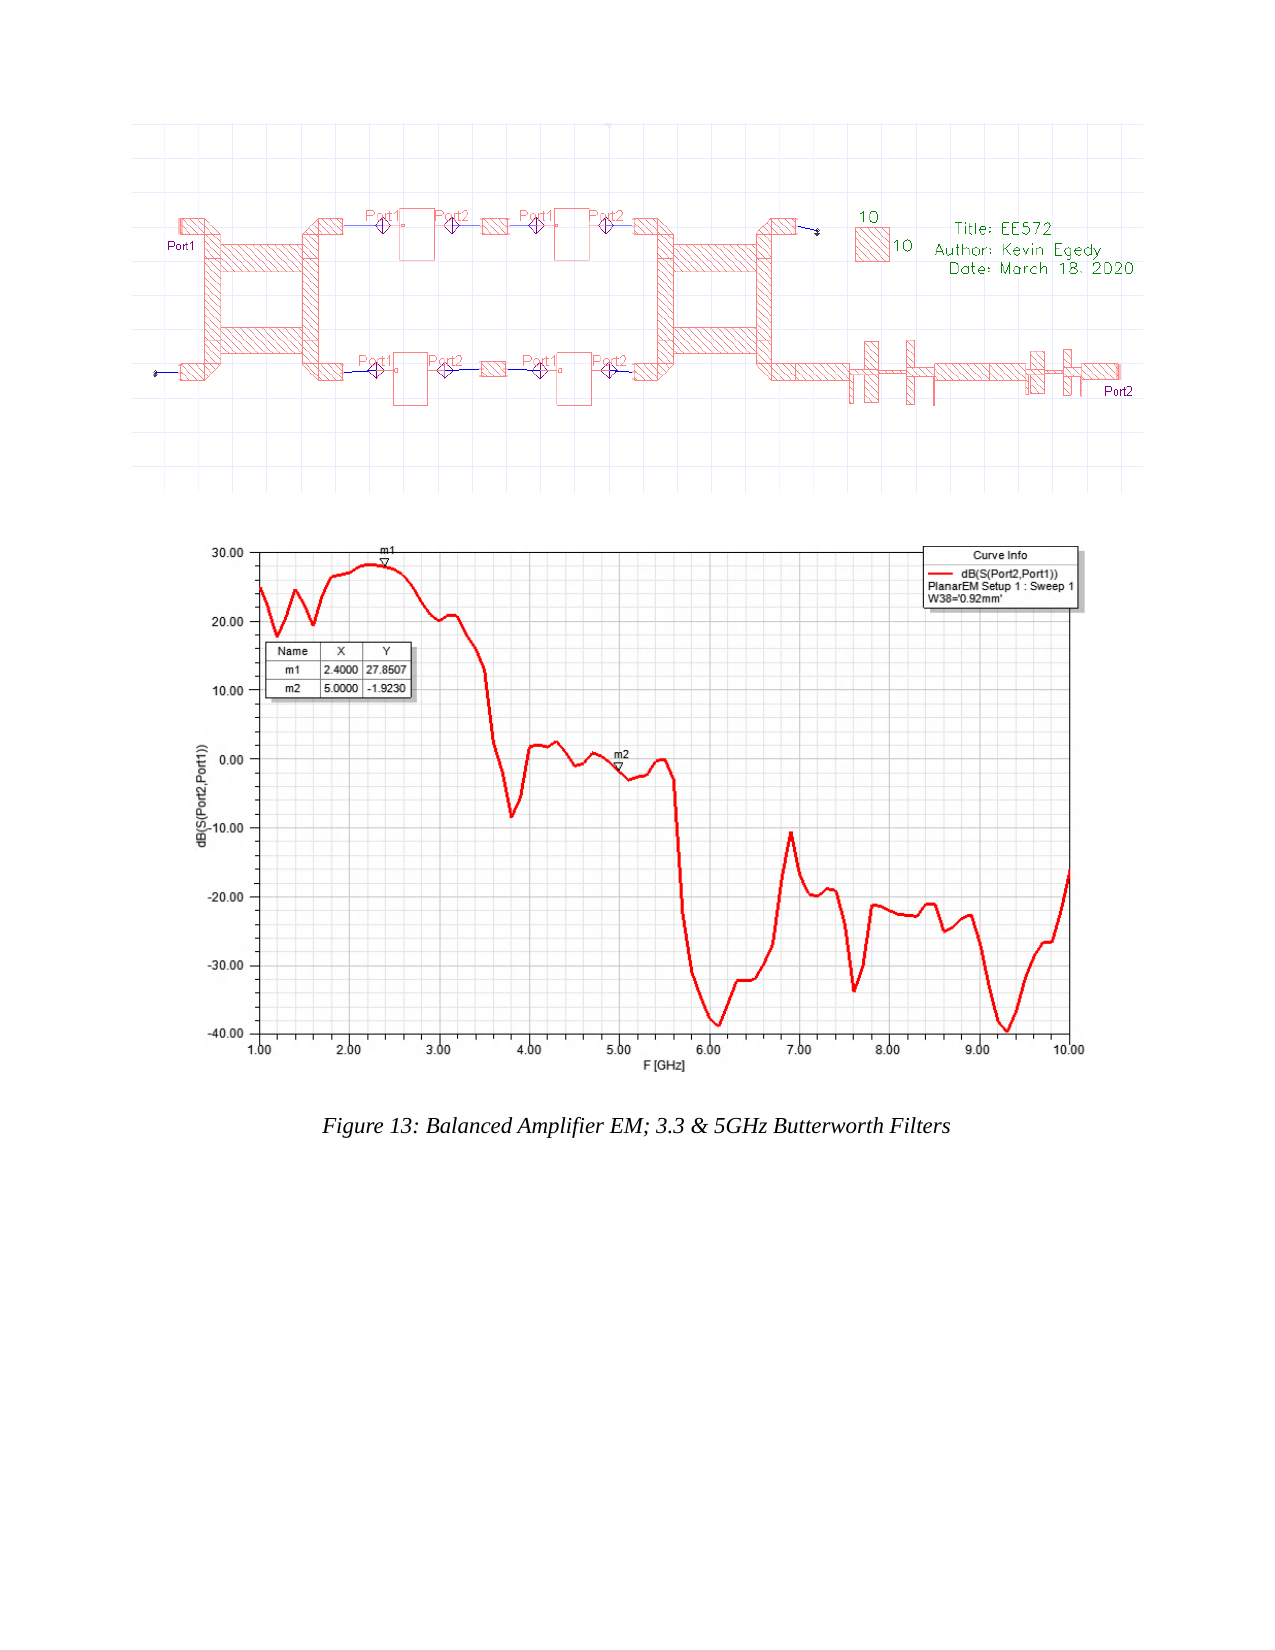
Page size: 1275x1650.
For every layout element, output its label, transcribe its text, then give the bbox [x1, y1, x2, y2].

picture [186, 546, 1085, 1073]
text Figure 13: Balanced Amplifier EM; 3.3 & 5GHz Butterworth Filters [118, 1114, 1157, 1139]
table_header [119, 119, 1157, 527]
table_cell [119, 528, 1157, 1112]
picture [131, 123, 1144, 493]
